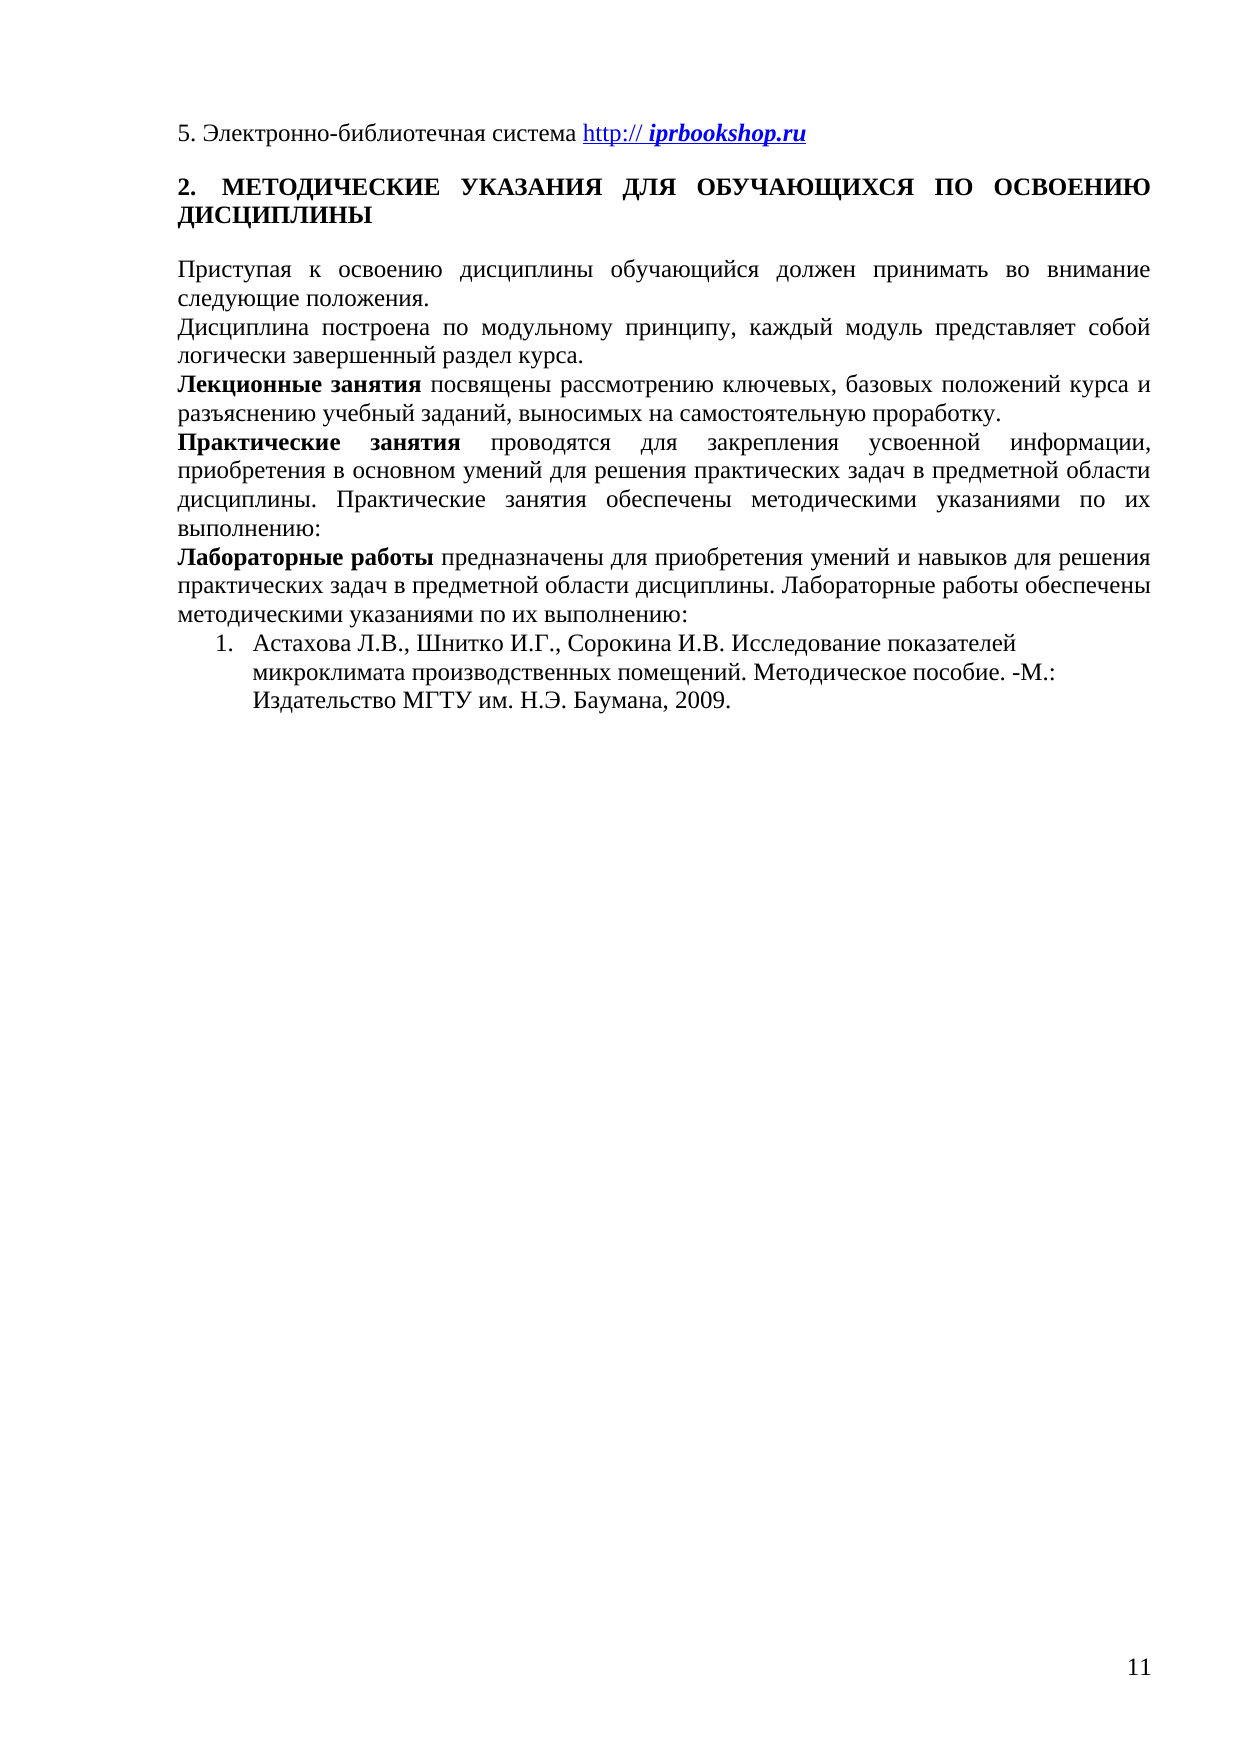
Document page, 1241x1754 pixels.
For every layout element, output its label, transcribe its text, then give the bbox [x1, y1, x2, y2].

list Астахова Л.В., Шнитко И.Г., Сорокина И.В. Исследование показателей микроклимата производственных помещений. Методическое пособие. -М.: Издательство МГТУ им. Н.Э. Баумана, 2009. [215, 628, 1152, 714]
subtitle Методические указания для обучающихся по освоению дисциплины [177, 172, 1152, 229]
text Приступая к освоению дисциплины обучающийся должен принимать во внимание следующие положения. [177, 254, 1152, 312]
subtitle 5. Электронно-библиотечная система http:// iprbookshop.ru [177, 118, 1152, 147]
text Лабораторные работы предназначены для приобретения умений и навыков для решения практических задач в предметной области дисциплины. Лабораторные работы обеспечены методическими указаниями по их выполнению: [177, 542, 1152, 628]
text Практические занятия проводятся для закрепления усвоенной информации, приобретения в основном умений для решения практических задач в предметной области дисциплины. Практические занятия обеспечены методическими указаниями по их выполнению: [177, 427, 1152, 542]
text Лекционные занятия посвящены рассмотрению ключевых, базовых положений курса и разъяснению учебный заданий, выносимых на самостоятельную проработку. [177, 369, 1152, 427]
text Дисциплина построена по модульному принципу, каждый модуль представляет собой логически завершенный раздел курса. [177, 312, 1152, 369]
